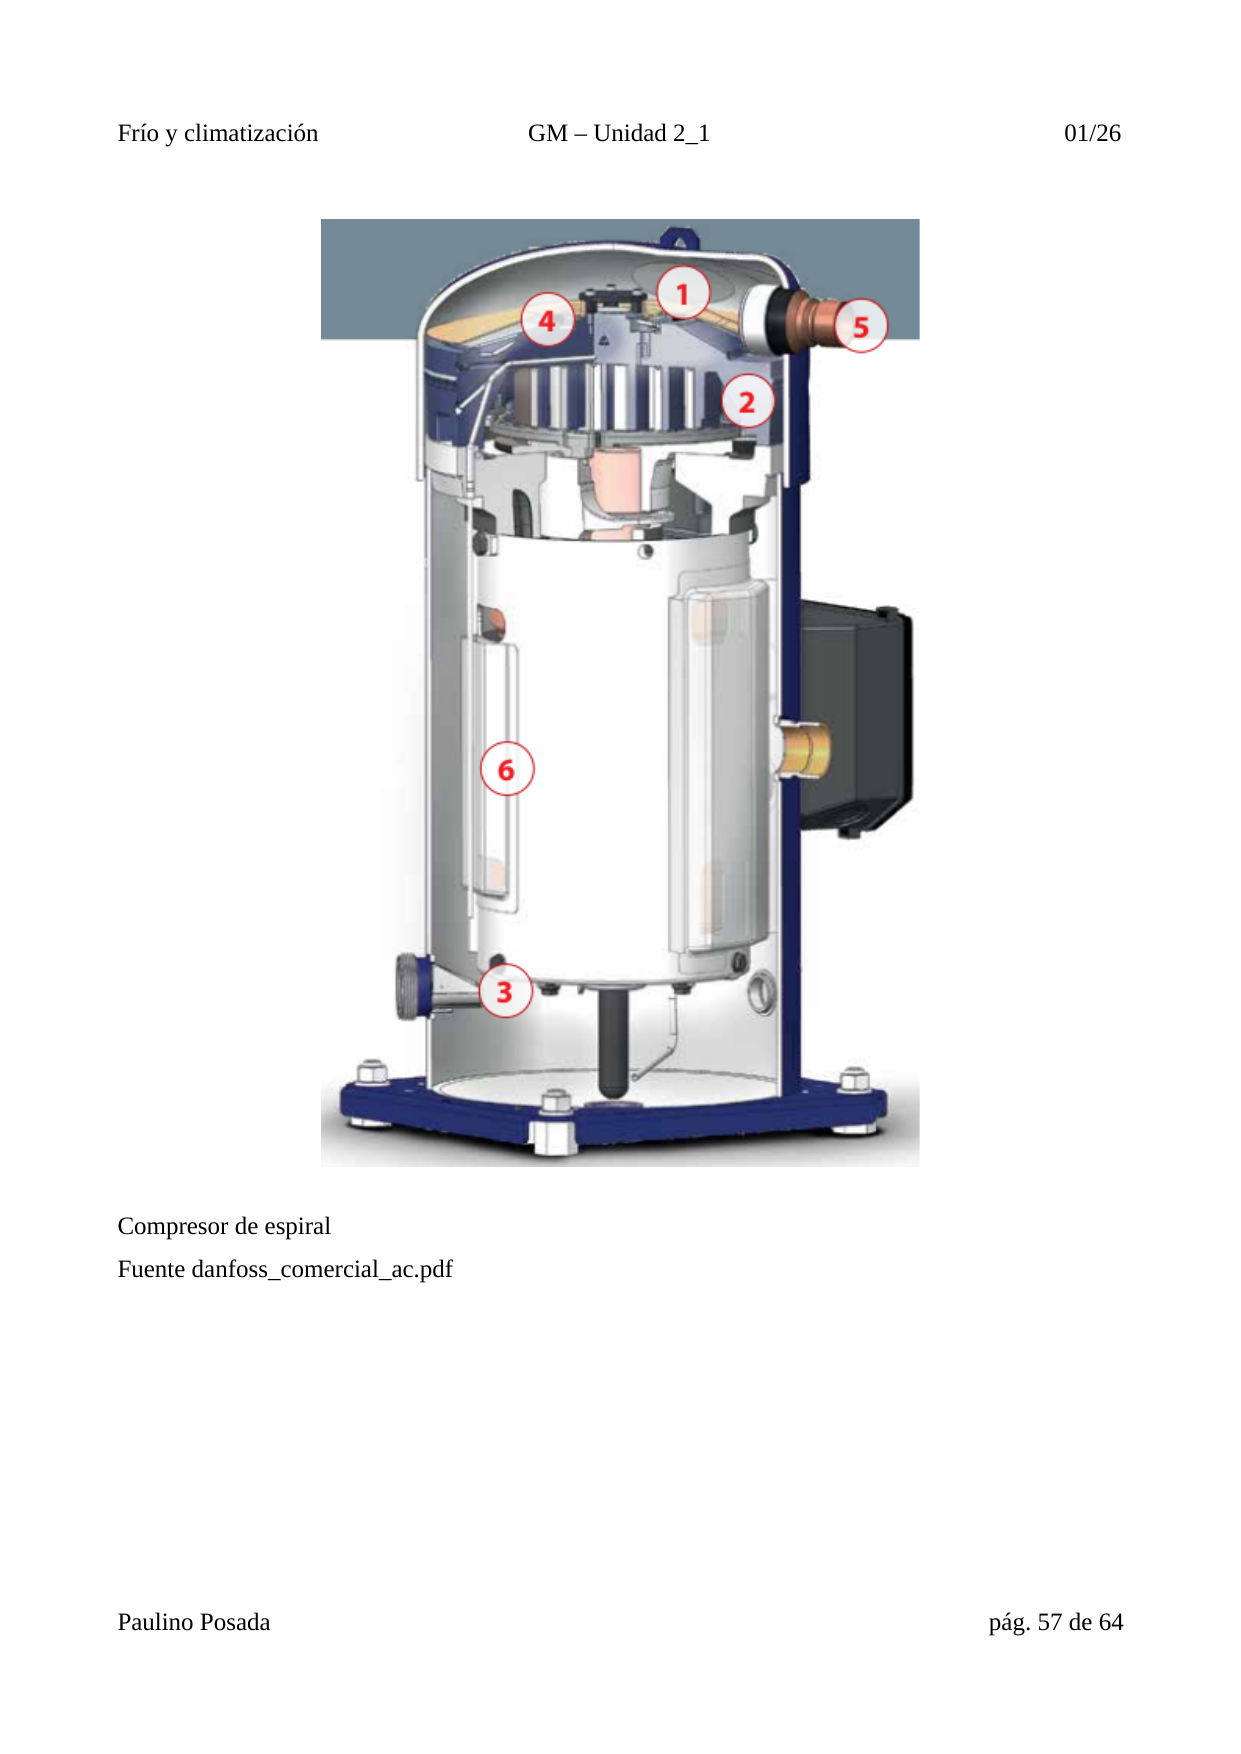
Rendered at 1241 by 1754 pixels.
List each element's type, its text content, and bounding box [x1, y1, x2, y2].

text Compresor de espiral [117, 1211, 1123, 1240]
text Fuente danfoss_comercial_ac.pdf [117, 1254, 1123, 1283]
picture [321, 219, 920, 1167]
